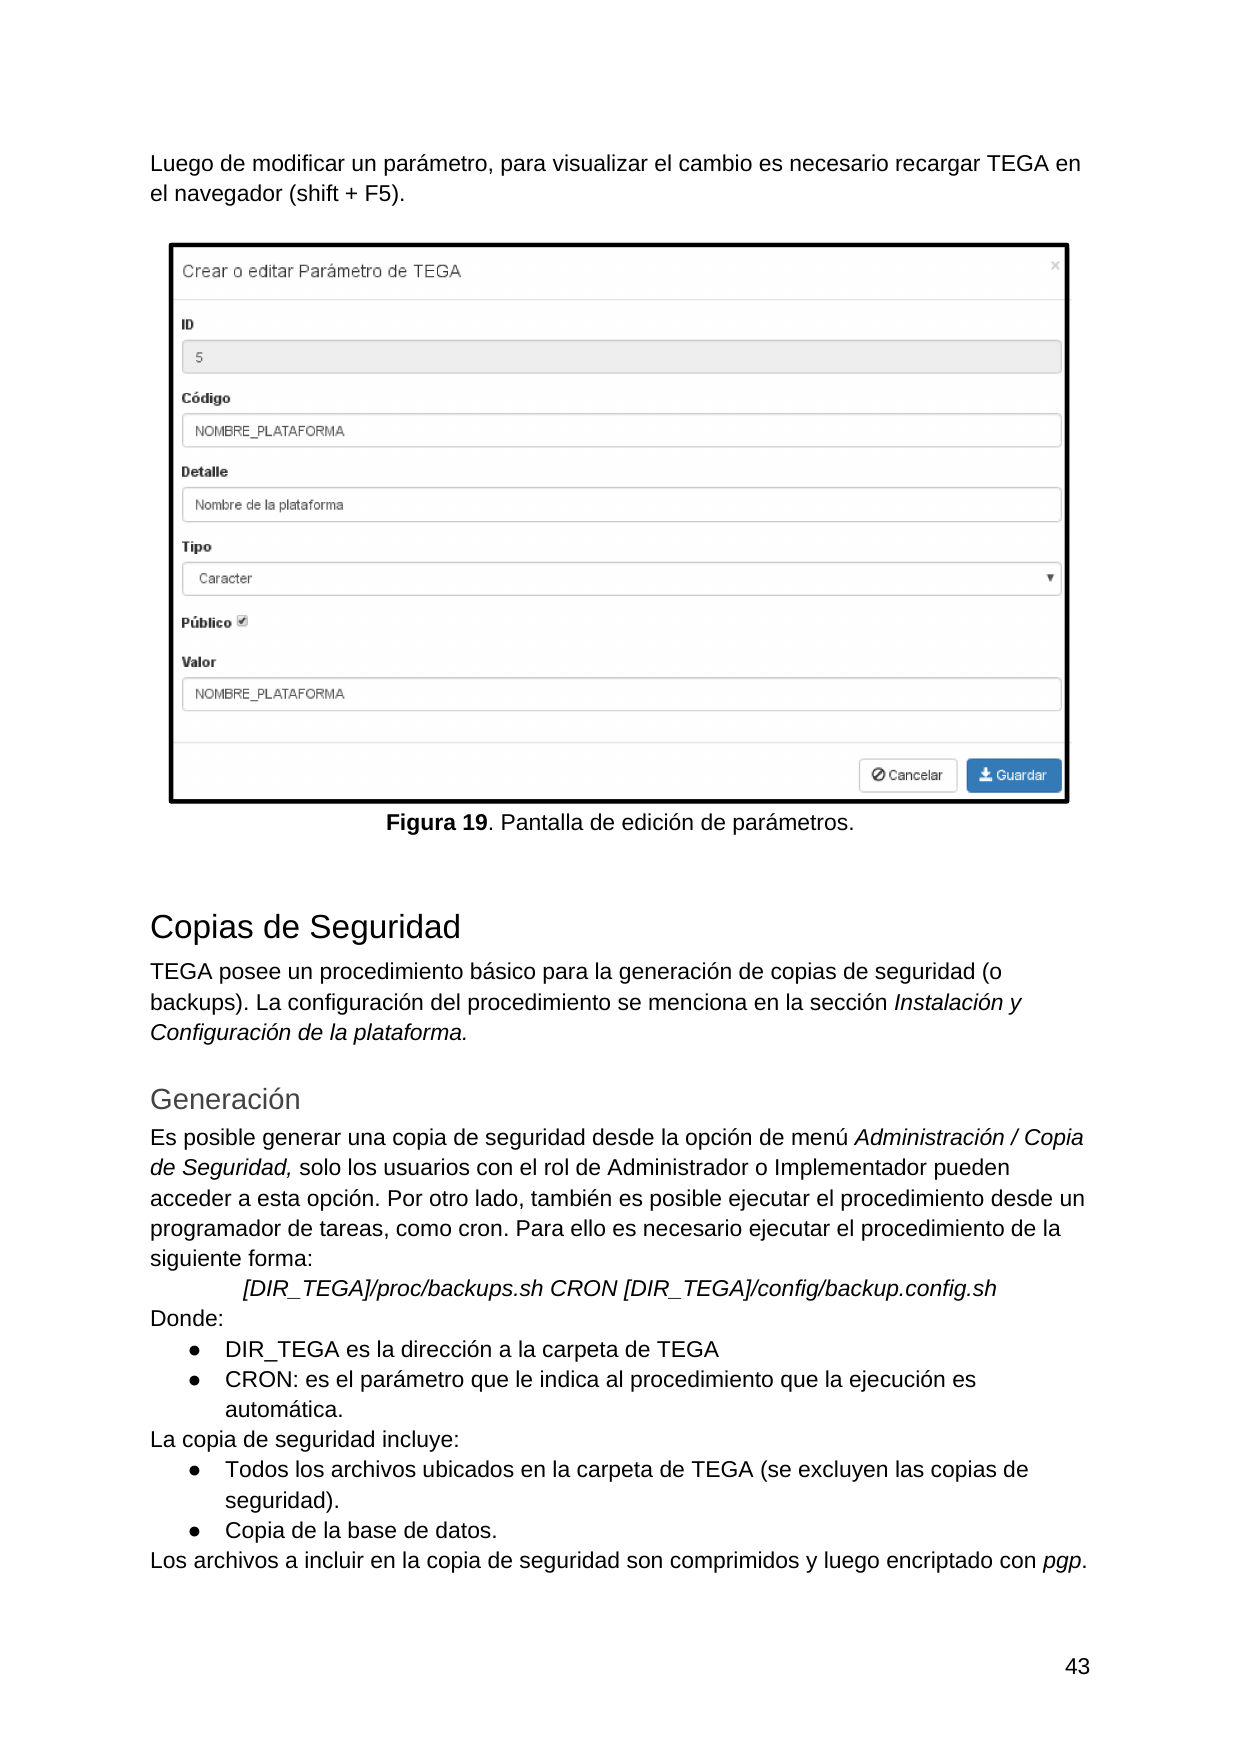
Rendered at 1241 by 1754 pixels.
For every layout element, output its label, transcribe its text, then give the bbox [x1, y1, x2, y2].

list DIR_TEGA es la dirección a la carpeta de TEGA [187, 1336, 1090, 1362]
text TEGA posee un procedimiento básico para la generación de copias de seguridad (o backups). La configuración del procedimiento se menciona en la sección Instalación y Configuración de la plataforma. [150, 958, 1090, 1045]
subtitle Generación [150, 1082, 1090, 1116]
text Luego de modificar un parámetro, para visualizar el cambio es necesario recargar TEGA en el navegador (shift + F5). [150, 150, 1090, 207]
text Es posible generar una copia de seguridad desde la opción de menú Administración / Copia de Seguridad, solo los usuarios con el rol de Administrador o Implementador pueden acceder a esta opción. Por otro lado, también es posible ejecutar el procedimiento desde un programador de tareas, como cron. Para ello es necesario ejecutar el procedimiento de la siguiente forma: [150, 1124, 1090, 1271]
text Figura 19. Pantalla de edición de parámetros. [150, 809, 1090, 836]
picture [166, 240, 1074, 806]
list CRON: es el parámetro que le indica al procedimiento que la ejecución es automática. [187, 1366, 1090, 1422]
subtitle Copias de Seguridad [150, 907, 1090, 946]
text La copia de seguridad incluye: [150, 1426, 1090, 1452]
text Los archivos a incluir en la copia de seguridad son comprimidos y luego encriptado con pgp. [150, 1547, 1090, 1573]
list Copia de la base de datos. [187, 1517, 1090, 1543]
text [DIR_TEGA]/proc/backups.sh CRON [DIR_TEGA]/config/backup.config.sh [150, 1275, 1090, 1301]
list Todos los archivos ubicados en la carpeta de TEGA (se excluyen las copias de seguridad). [187, 1456, 1090, 1513]
text Donde: [150, 1305, 1090, 1332]
